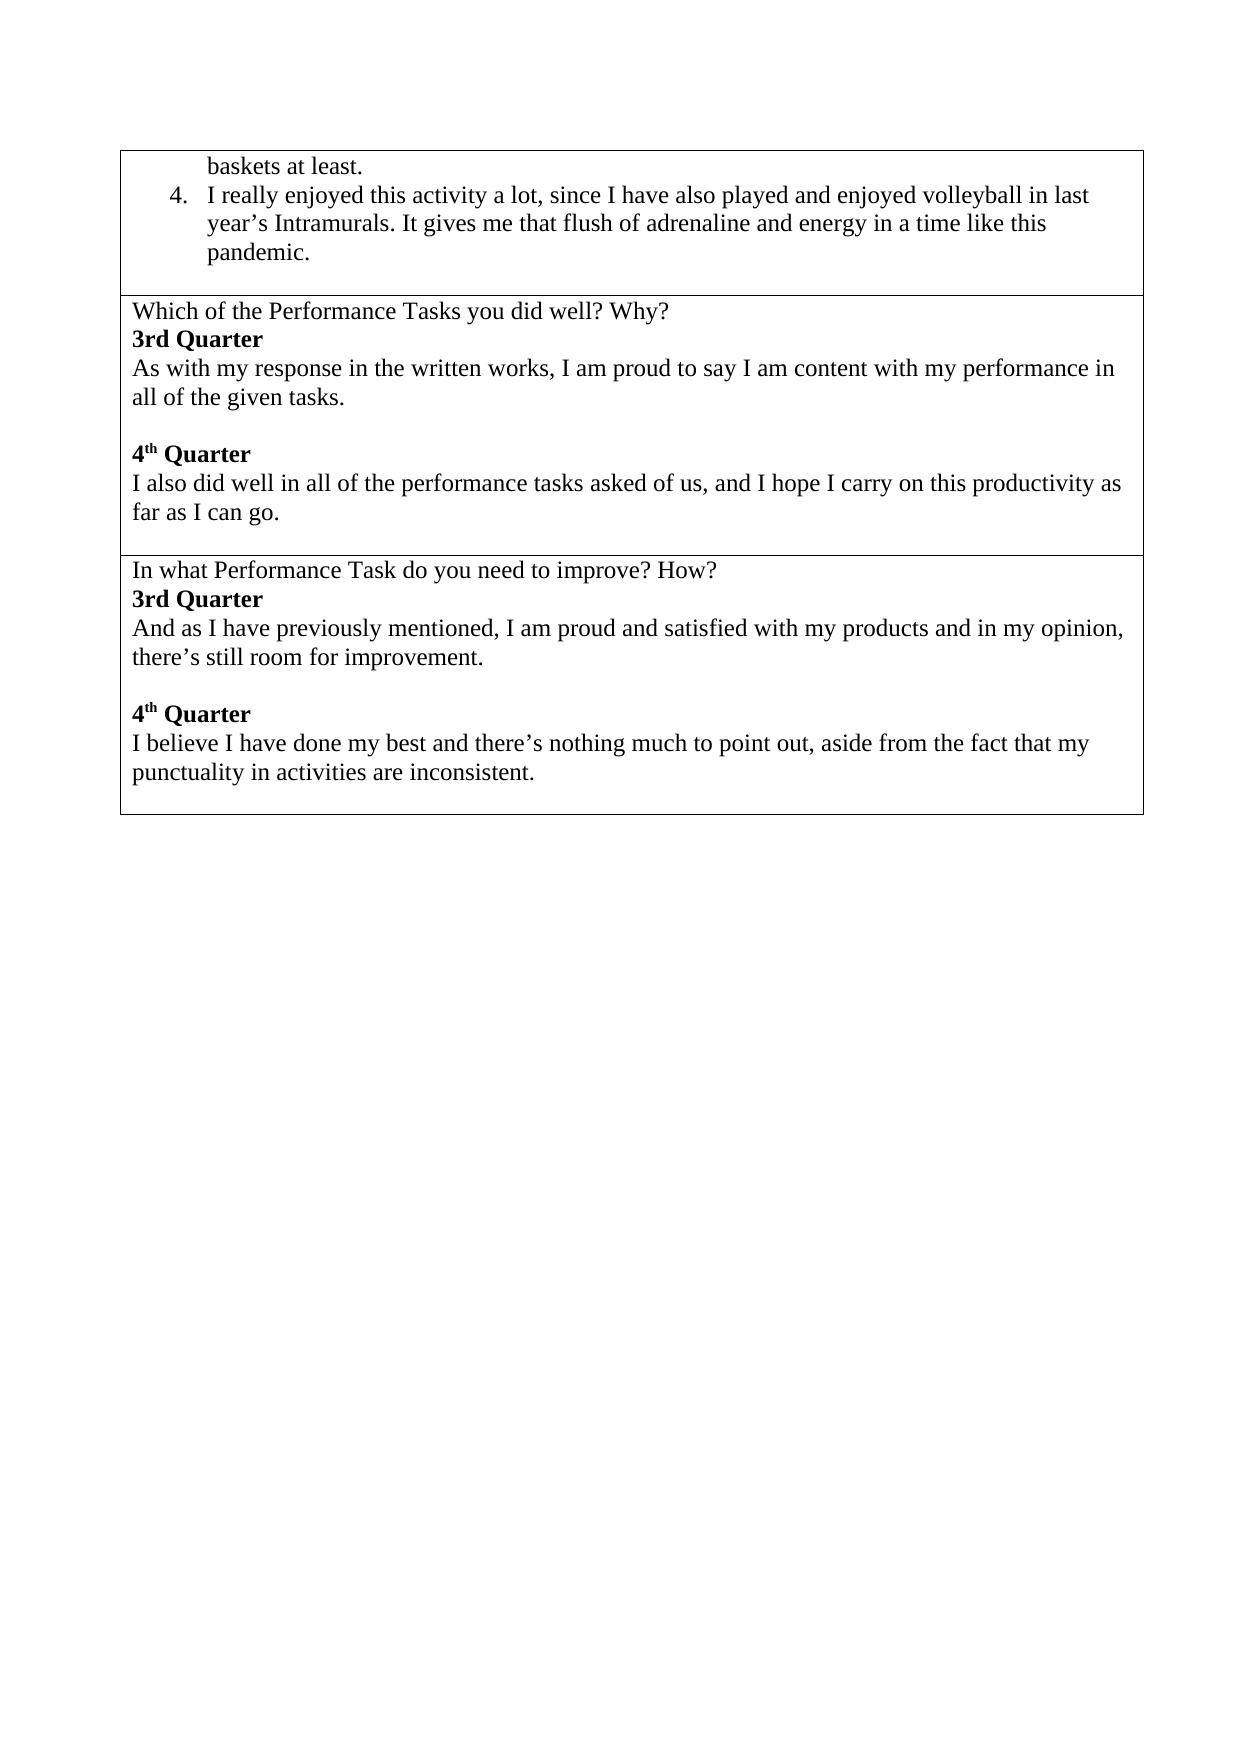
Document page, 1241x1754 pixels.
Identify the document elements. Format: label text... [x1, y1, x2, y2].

table_cell In what Performance Task do you need to improve? How? 3rd Quarter And as I have previously mentioned, I am proud and satisfied with my products and in my opinion, there’s still room for improvement. 4th Quarter I believe I have done my best and there’s nothing much to point out, aside from the fact that my punctuality in activities are inconsistent. [121, 556, 1143, 814]
table_cell baskets at least. I really enjoyed this activity a lot, since I have also played and enjoyed volleyball in last year’s Intramurals. It gives me that flush of adrenaline and energy in a time like this pandemic. [121, 151, 1143, 295]
table_cell Which of the Performance Tasks you did well? Why? 3rd Quarter As with my response in the written works, I am proud to say I am content with my performance in all of the given tasks. 4th Quarter I also did well in all of the performance tasks asked of us, and I hope I carry on this productivity as far as I can go. [121, 296, 1143, 554]
